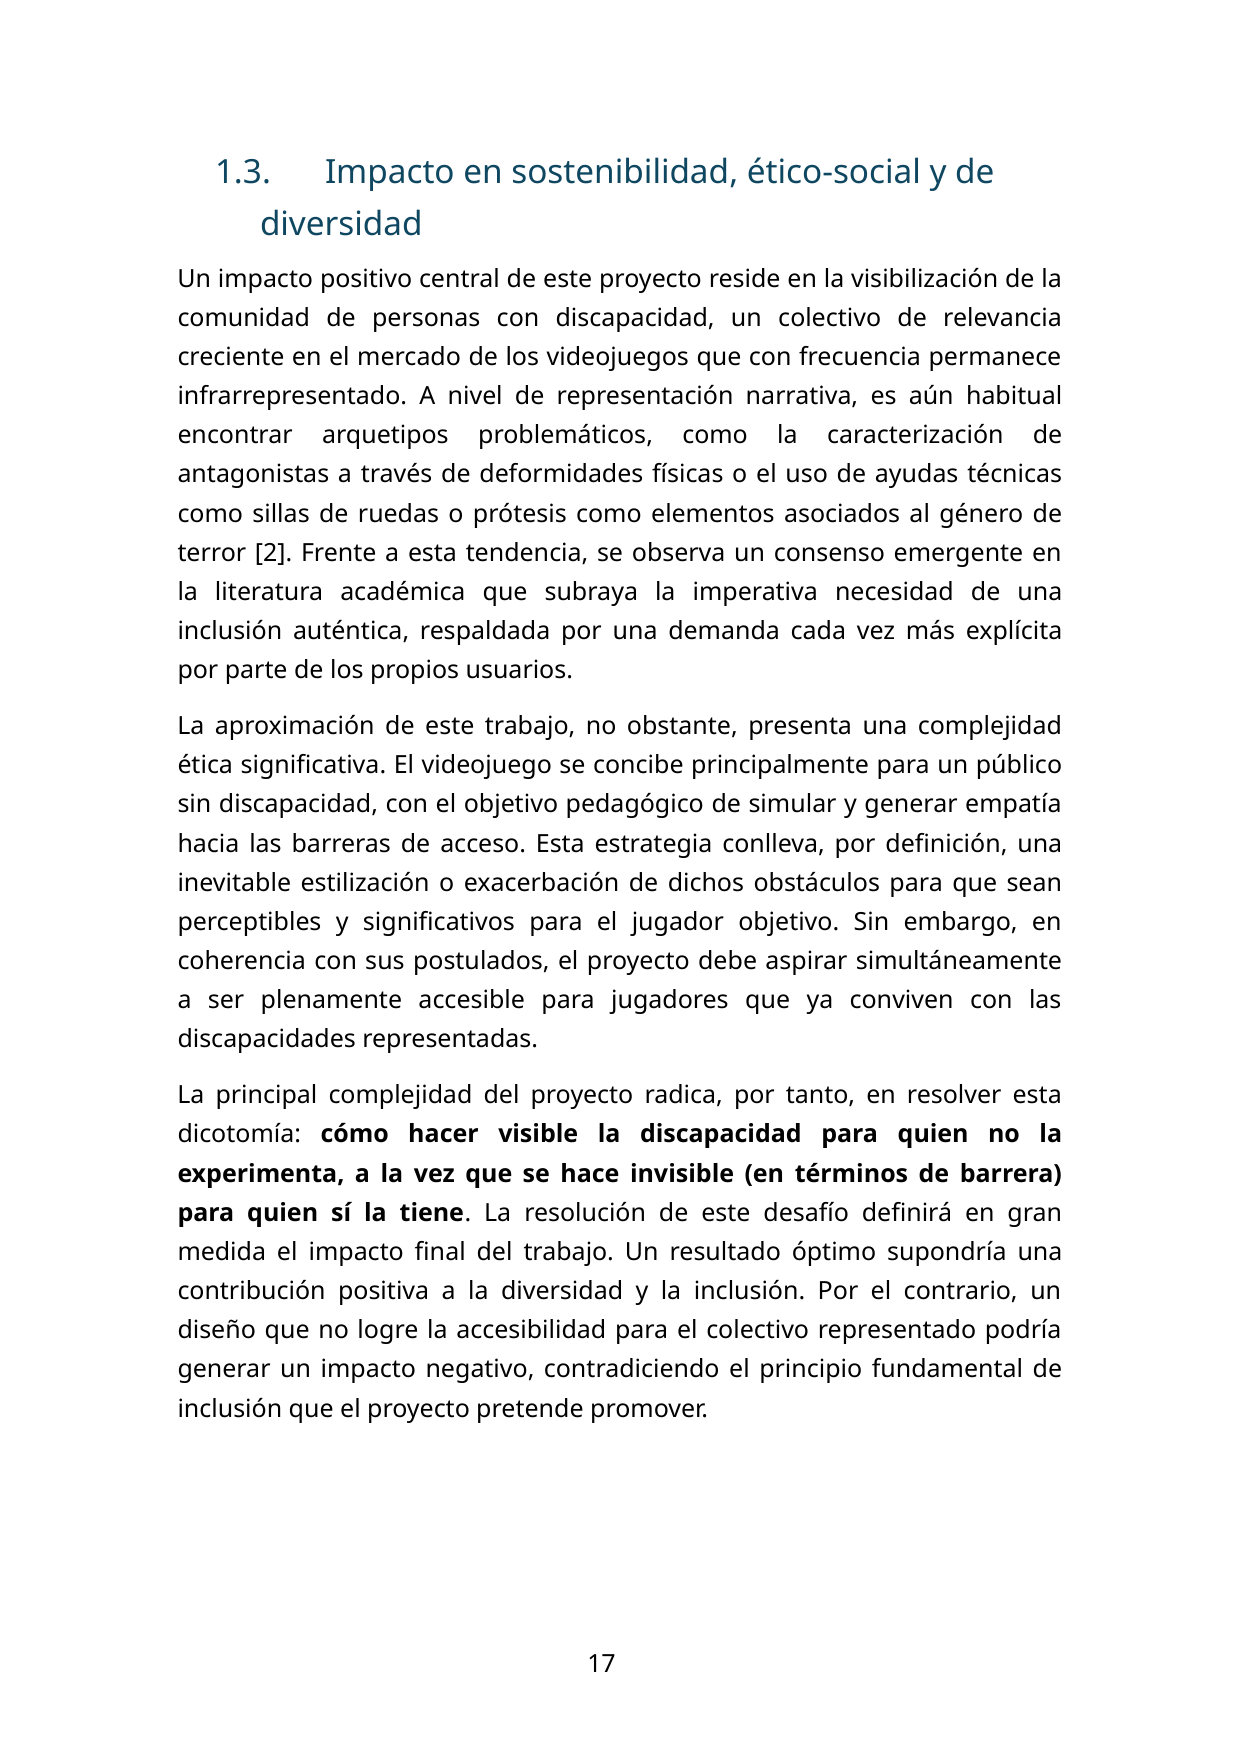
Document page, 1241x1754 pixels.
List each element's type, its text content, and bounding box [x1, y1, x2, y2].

text La aproximación de este trabajo, no obstante, presenta una complejidad ética significativa. El videojuego se concibe principalmente para un público sin discapacidad, con el objetivo pedagógico de simular y generar empatía hacia las barreras de acceso. Esta estrategia conlleva, por definición, una inevitable estilización o exacerbación de dichos obstáculos para que sean perceptibles y significativos para el jugador objetivo. Sin embargo, en coherencia con sus postulados, el proyecto debe aspirar simultáneamente a ser plenamente accesible para jugadores que ya conviven con las discapacidades representadas. [177, 708, 1063, 1055]
text Un impacto positivo central de este proyecto reside en la visibilización de la comunidad de personas con discapacidad, un colectivo de relevancia creciente en el mercado de los videojuegos que con frecuencia permanece infrarrepresentado. A nivel de representación narrativa, es aún habitual encontrar arquetipos problemáticos, como la caracterización de antagonistas a través de deformidades físicas o el uso de ayudas técnicas como sillas de ruedas o prótesis como elementos asociados al género de terror [2]. Frente a esta tendencia, se observa un consenso emergente en la literatura académica que subraya la imperativa necesidad de una inclusión auténtica, respaldada por una demanda cada vez más explícita por parte de los propios usuarios. [177, 260, 1063, 686]
text La principal complejidad del proyecto radica, por tanto, en resolver esta dicotomía: cómo hacer visible la discapacidad para quien no la experimenta, a la vez que se hace invisible (en términos de barrera) para quien sí la tiene. La resolución de este desafío definirá en gran medida el impacto final del trabajo. Un resultado óptimo supondría una contribución positiva a la diversidad y la inclusión. Por el contrario, un diseño que no logre la accesibilidad para el colectivo representado podría generar un impacto negativo, contradiciendo el principio fundamental de inclusión que el proyecto pretende promover. [177, 1077, 1063, 1424]
subtitle Impacto en sostenibilidad, ético-social y de diversidad [215, 148, 1063, 245]
